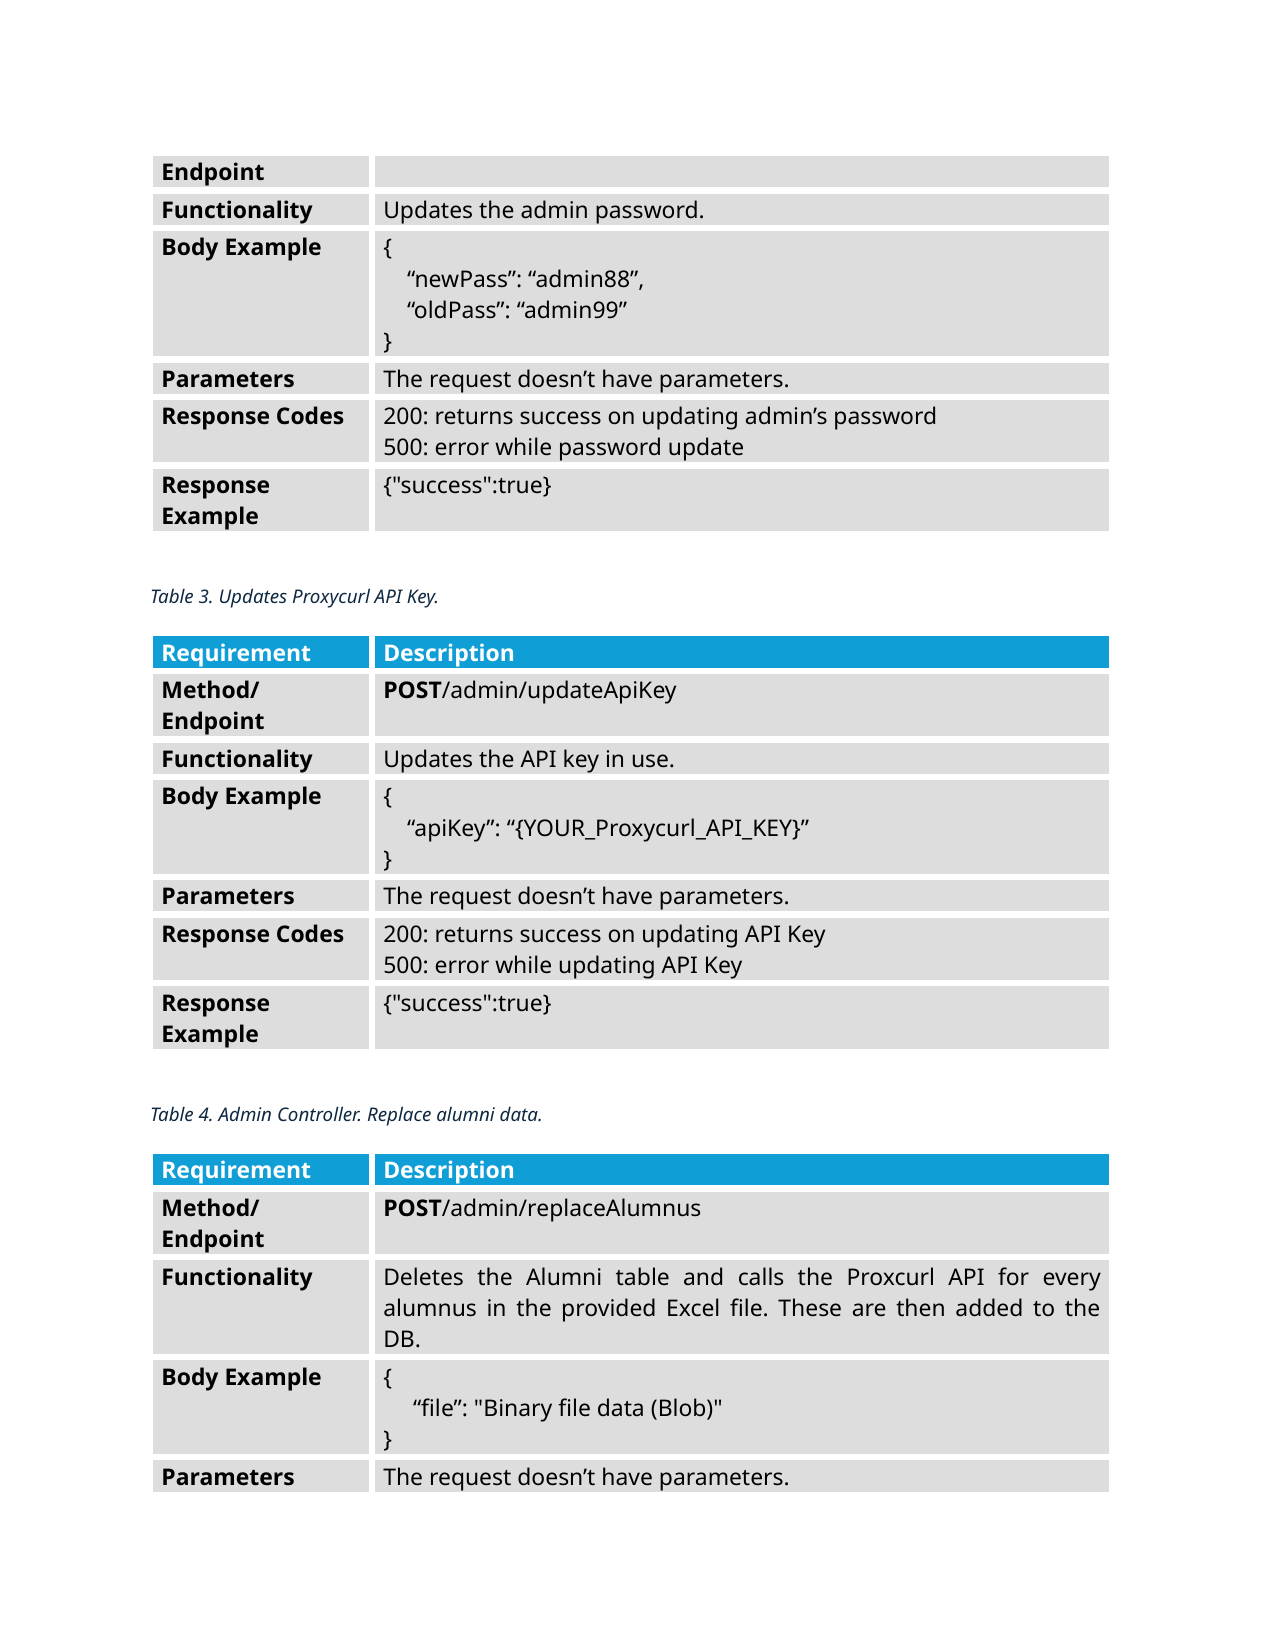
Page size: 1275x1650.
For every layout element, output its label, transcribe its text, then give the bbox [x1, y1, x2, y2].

table_cell Body Example [153, 780, 369, 874]
table_header Requirement [153, 636, 369, 668]
table_cell Deletes the Alumni table and calls the Proxcurl API for every alumnus in the provided Excel file. These are then added to the DB. [375, 1260, 1109, 1354]
table_cell Response Codes [153, 918, 369, 980]
table_cell Method/Endpoint [153, 1192, 369, 1254]
table_cell { “newPass”: “admin88”, “oldPass”: “admin99” } [375, 231, 1109, 356]
text Table 3. Updates Proxycurl API Key. [150, 584, 1125, 609]
table_header Description [375, 1154, 1109, 1185]
table_header Requirement [153, 1154, 369, 1185]
table_cell Parameters [153, 1460, 369, 1492]
table_cell POST/admin/updateApiKey [375, 674, 1109, 736]
table_cell Parameters [153, 880, 369, 911]
text Table 4. Admin Controller. Replace alumni data. [150, 1102, 1125, 1127]
table_cell Body Example [153, 231, 369, 356]
table_cell POST/admin/replaceAlumnus [375, 1192, 1109, 1254]
table_cell {"success":true} [375, 986, 1109, 1049]
table_cell 200: returns success on updating API Key 500: error while updating API Key [375, 918, 1109, 980]
table_cell Updates the API key in use. [375, 743, 1109, 774]
table_cell { “file”: "Binary file data (Blob)" } [375, 1360, 1109, 1454]
table_cell Functionality [153, 1260, 369, 1354]
table_cell 200: returns success on updating admin’s password 500: error while password update [375, 400, 1109, 462]
table_cell The request doesn’t have parameters. [375, 880, 1109, 911]
table_cell Functionality [153, 194, 369, 225]
table_cell Response Example [153, 469, 369, 531]
table_cell The request doesn’t have parameters. [375, 1460, 1109, 1492]
table_cell { “apiKey”: “{YOUR_Proxycurl_API_KEY}” } [375, 780, 1109, 874]
table_header Description [375, 636, 1109, 668]
table_cell Functionality [153, 743, 369, 774]
table_cell Response Example [153, 986, 369, 1049]
table_cell Response Codes [153, 400, 369, 462]
table_cell [375, 156, 1109, 187]
table_cell The request doesn’t have parameters. [375, 363, 1109, 394]
table_cell Updates the admin password. [375, 194, 1109, 225]
table_cell Parameters [153, 363, 369, 394]
table_cell {"success":true} [375, 469, 1109, 531]
table_cell Body Example [153, 1360, 369, 1454]
table_cell Endpoint [153, 156, 369, 187]
table_cell Method/Endpoint [153, 674, 369, 736]
